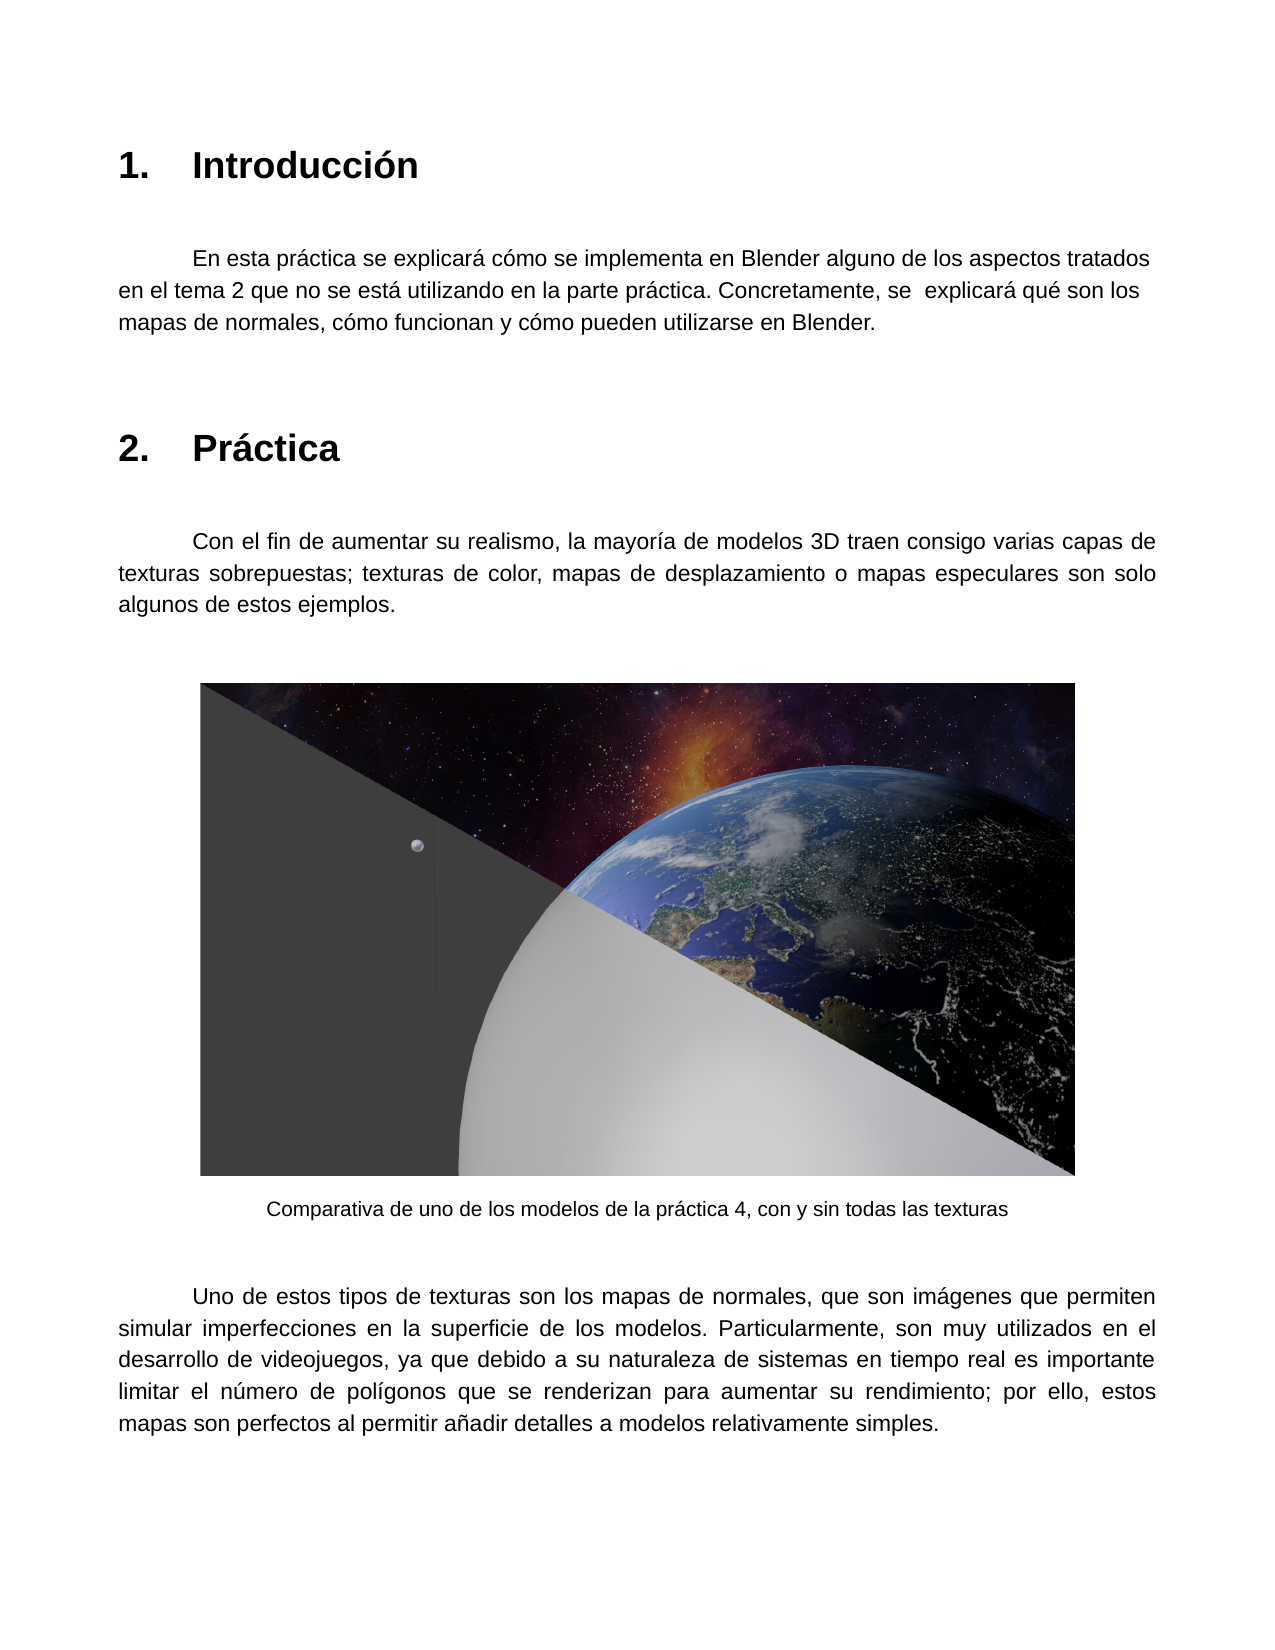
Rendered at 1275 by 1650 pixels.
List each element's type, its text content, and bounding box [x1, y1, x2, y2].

subtitle 1. Introducción [118, 143, 1157, 187]
picture [200, 683, 1075, 1176]
text Comparativa de uno de los modelos de la práctica 4, con y sin todas las texturas [118, 1197, 1157, 1221]
text Uno de estos tipos de texturas son los mapas de normales, que son imágenes que permiten simular imperfecciones en la superficie de los modelos. Particularmente, son muy utilizados en el desarrollo de videojuegos, ya que debido a su naturaleza de sistemas en tiempo real es importante limitar el número de polígonos que se renderizan para aumentar su rendimiento; por ello, estos mapas son perfectos al permitir añadir detalles a modelos relativamente simples. [118, 1283, 1157, 1436]
subtitle 2. Práctica [118, 426, 1157, 469]
text Con el fin de aumentar su realismo, la mayoría de modelos 3D traen consigo varias capas de texturas sobrepuestas; texturas de color, mapas de desplazamiento o mapas especulares son solo algunos de estos ejemplos. [118, 528, 1157, 618]
text En esta práctica se explicará cómo se implementa en Blender alguno de los aspectos tratados en el tema 2 que no se está utilizando en la parte práctica. Concretamente, se explicará qué son los mapas de normales, cómo funcionan y cómo pueden utilizarse en Blender. [118, 245, 1157, 335]
